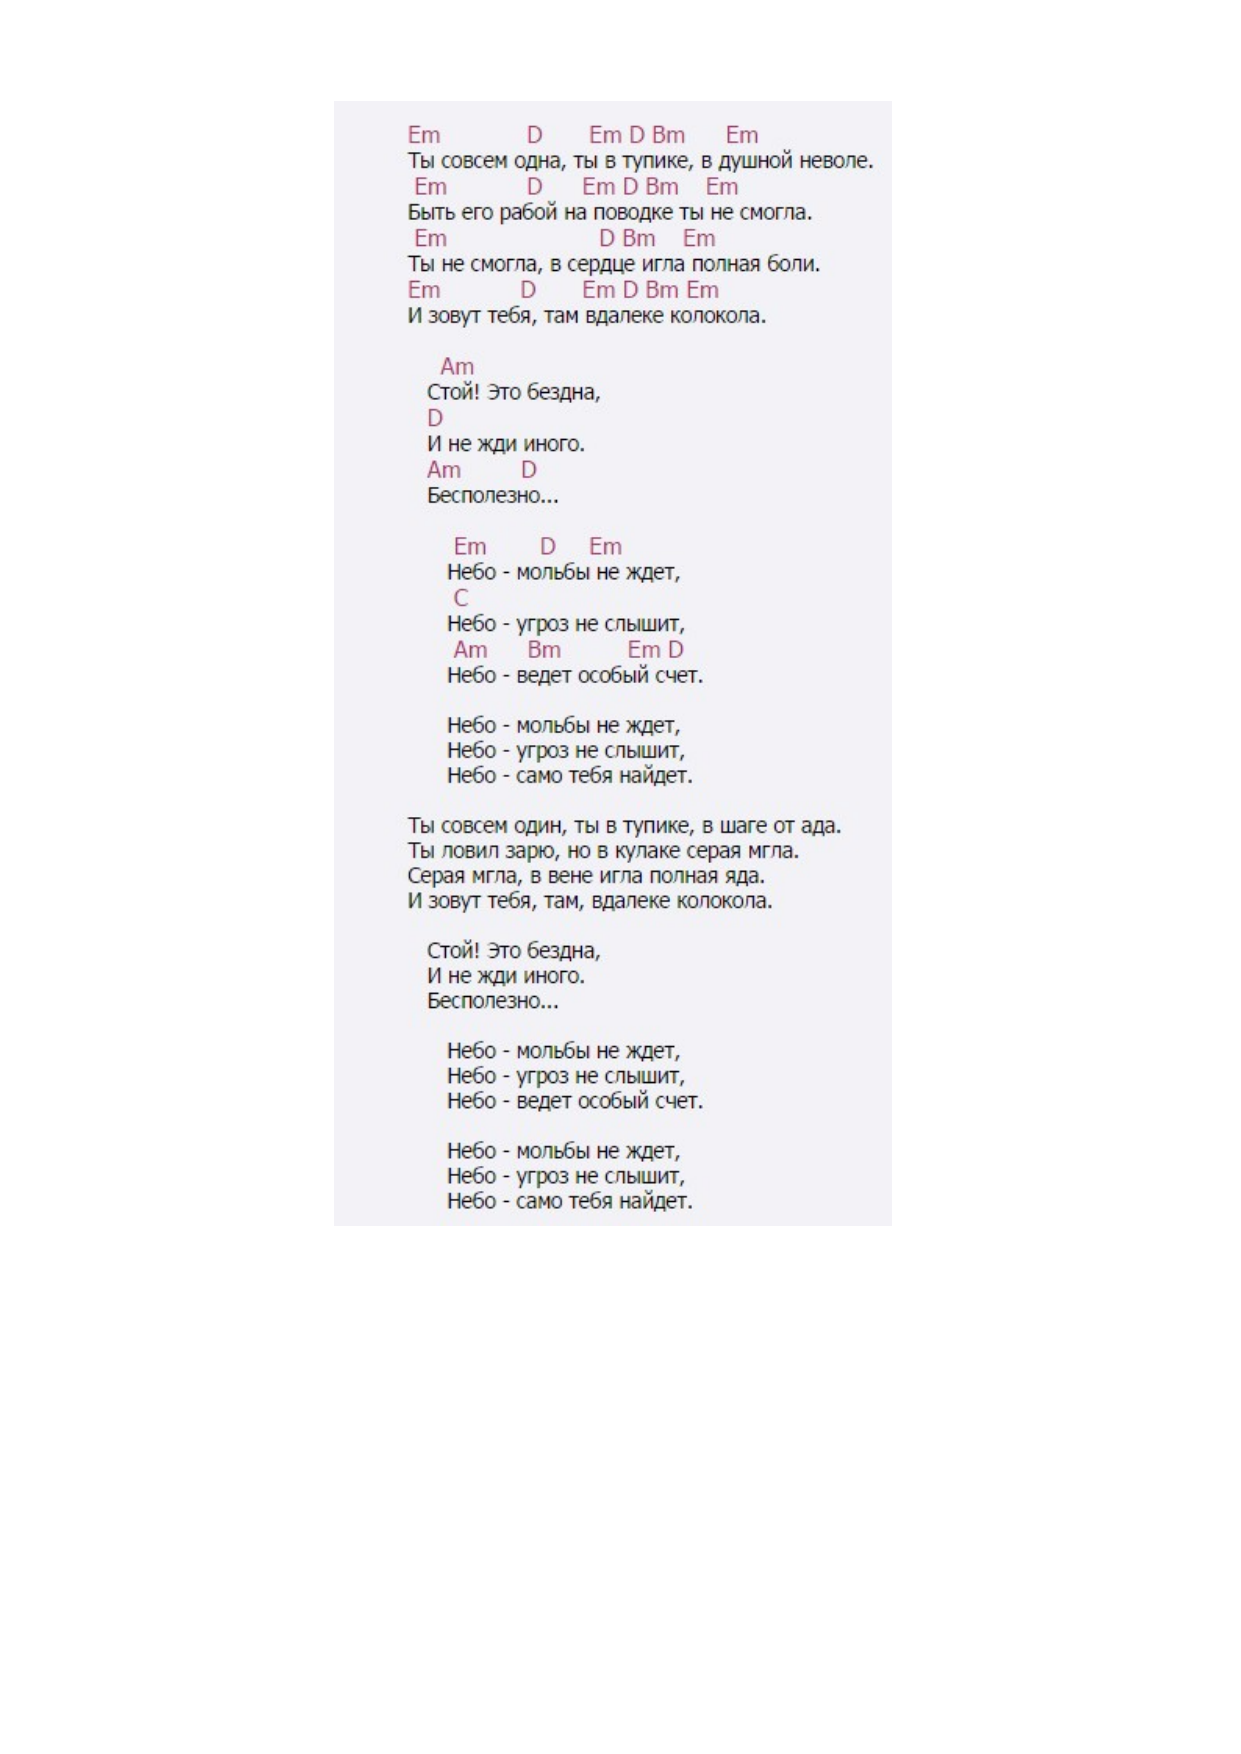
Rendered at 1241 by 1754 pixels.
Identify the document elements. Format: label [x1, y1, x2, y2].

picture [334, 101, 892, 1226]
